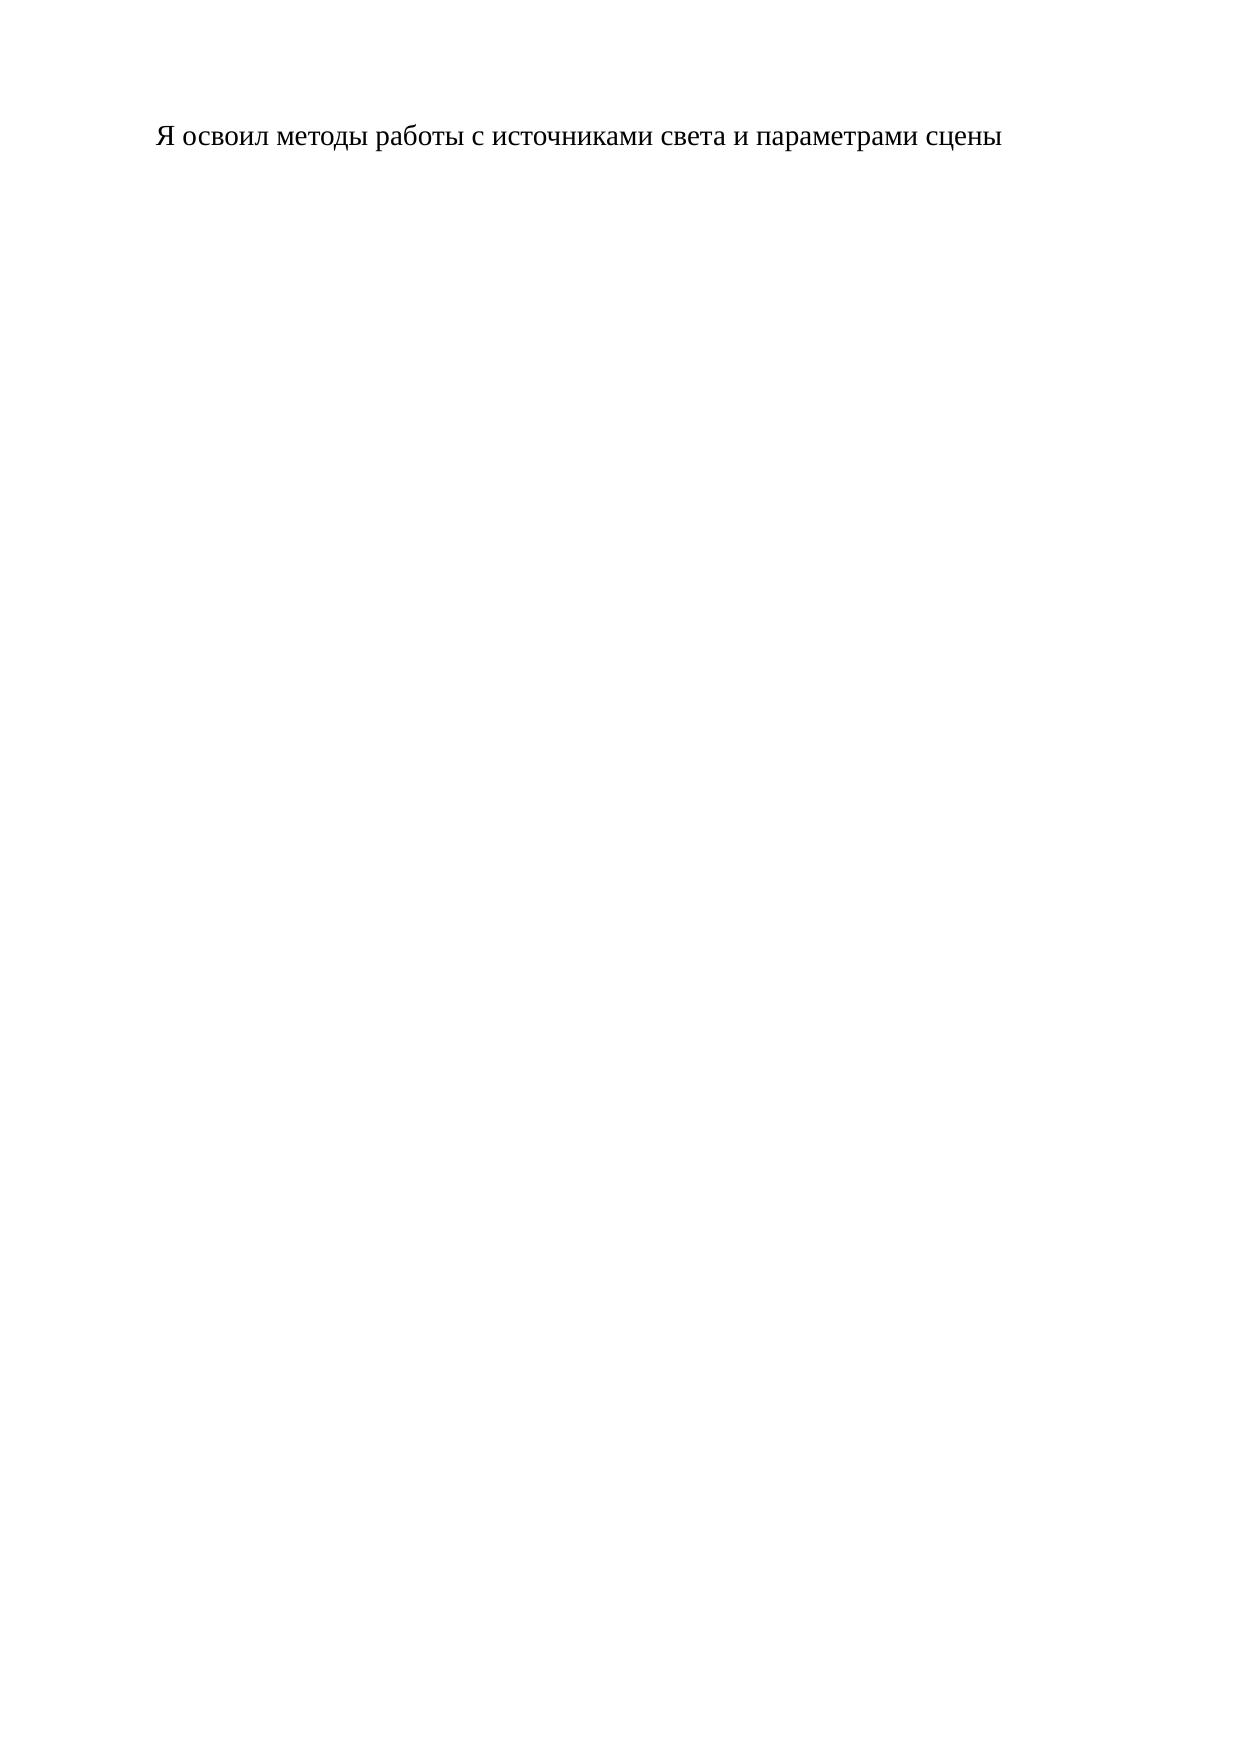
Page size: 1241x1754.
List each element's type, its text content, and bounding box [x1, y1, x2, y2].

text Я освоил методы работы с источниками света и параметрами сцены [156, 118, 1122, 152]
